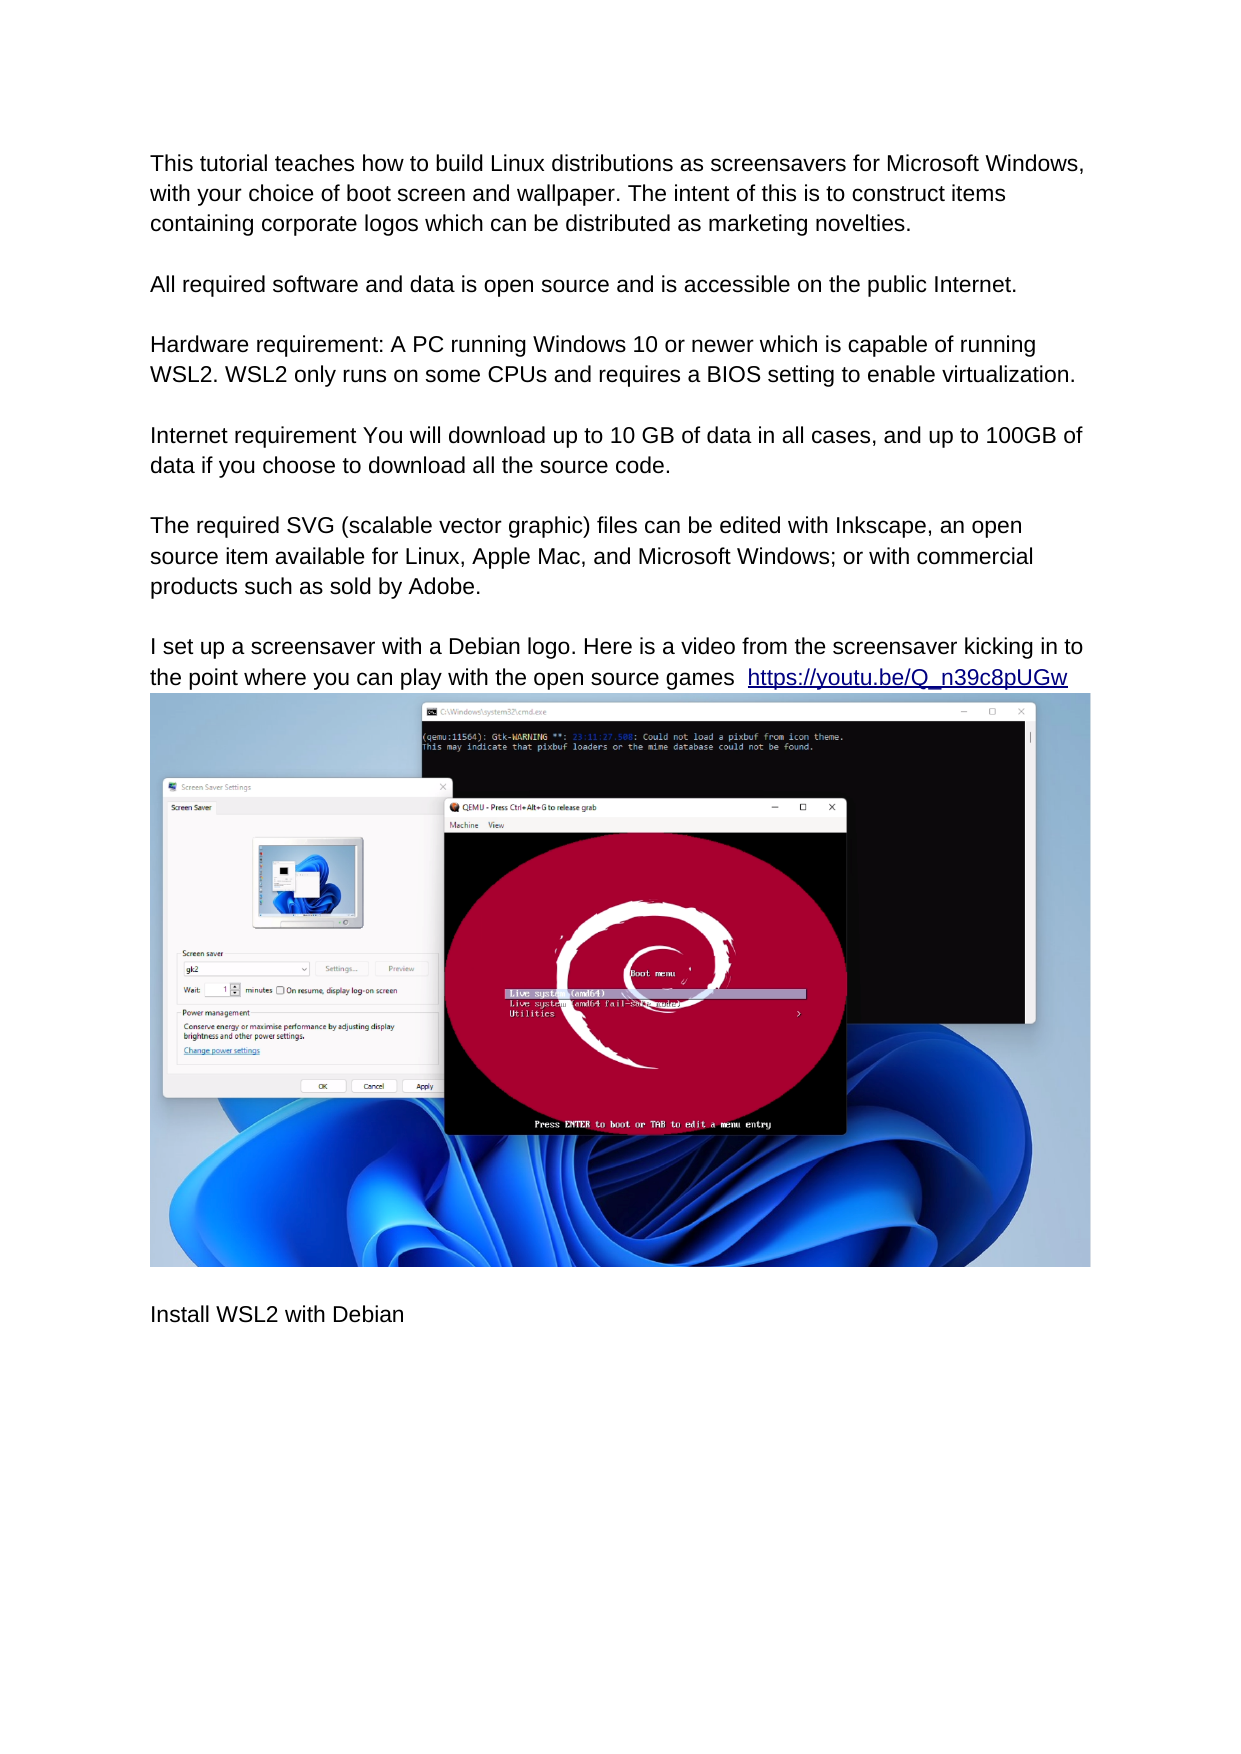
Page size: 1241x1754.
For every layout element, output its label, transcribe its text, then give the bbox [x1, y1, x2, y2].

text All required software and data is open source and is accessible on the public Internet. [150, 271, 1091, 297]
text The required SVG (scalable vector graphic) files can be edited with Inkscape, an open source item available for Linux, Apple Mac, and Microsoft Windows; or with commercial products such as sold by Adobe. [150, 512, 1091, 599]
text Hardware requirement: A PC running Windows 10 or newer which is capable of running WSL2. WSL2 only runs on some CPUs and requires a BIOS setting to enable virtualization. [150, 331, 1091, 388]
text Internet requirement You will download up to 10 GB of data in all cases, and up to 100GB of data if you choose to download all the source code. [150, 422, 1091, 478]
text This tutorial teaches how to build Linux distributions as screensavers for Microsoft Windows, with your choice of boot screen and wallpaper. The intent of this is to construct items containing corporate logos which can be distributed as marketing novelties. [150, 150, 1091, 237]
text I set up a screensaver with a Debian logo. Here is a video from the screensaver kicking in to the point where you can play with the open source games https://youtu.be/Q_n39c8pUGw [150, 633, 1091, 690]
text Install WSL2 with Debian [150, 1301, 1091, 1327]
